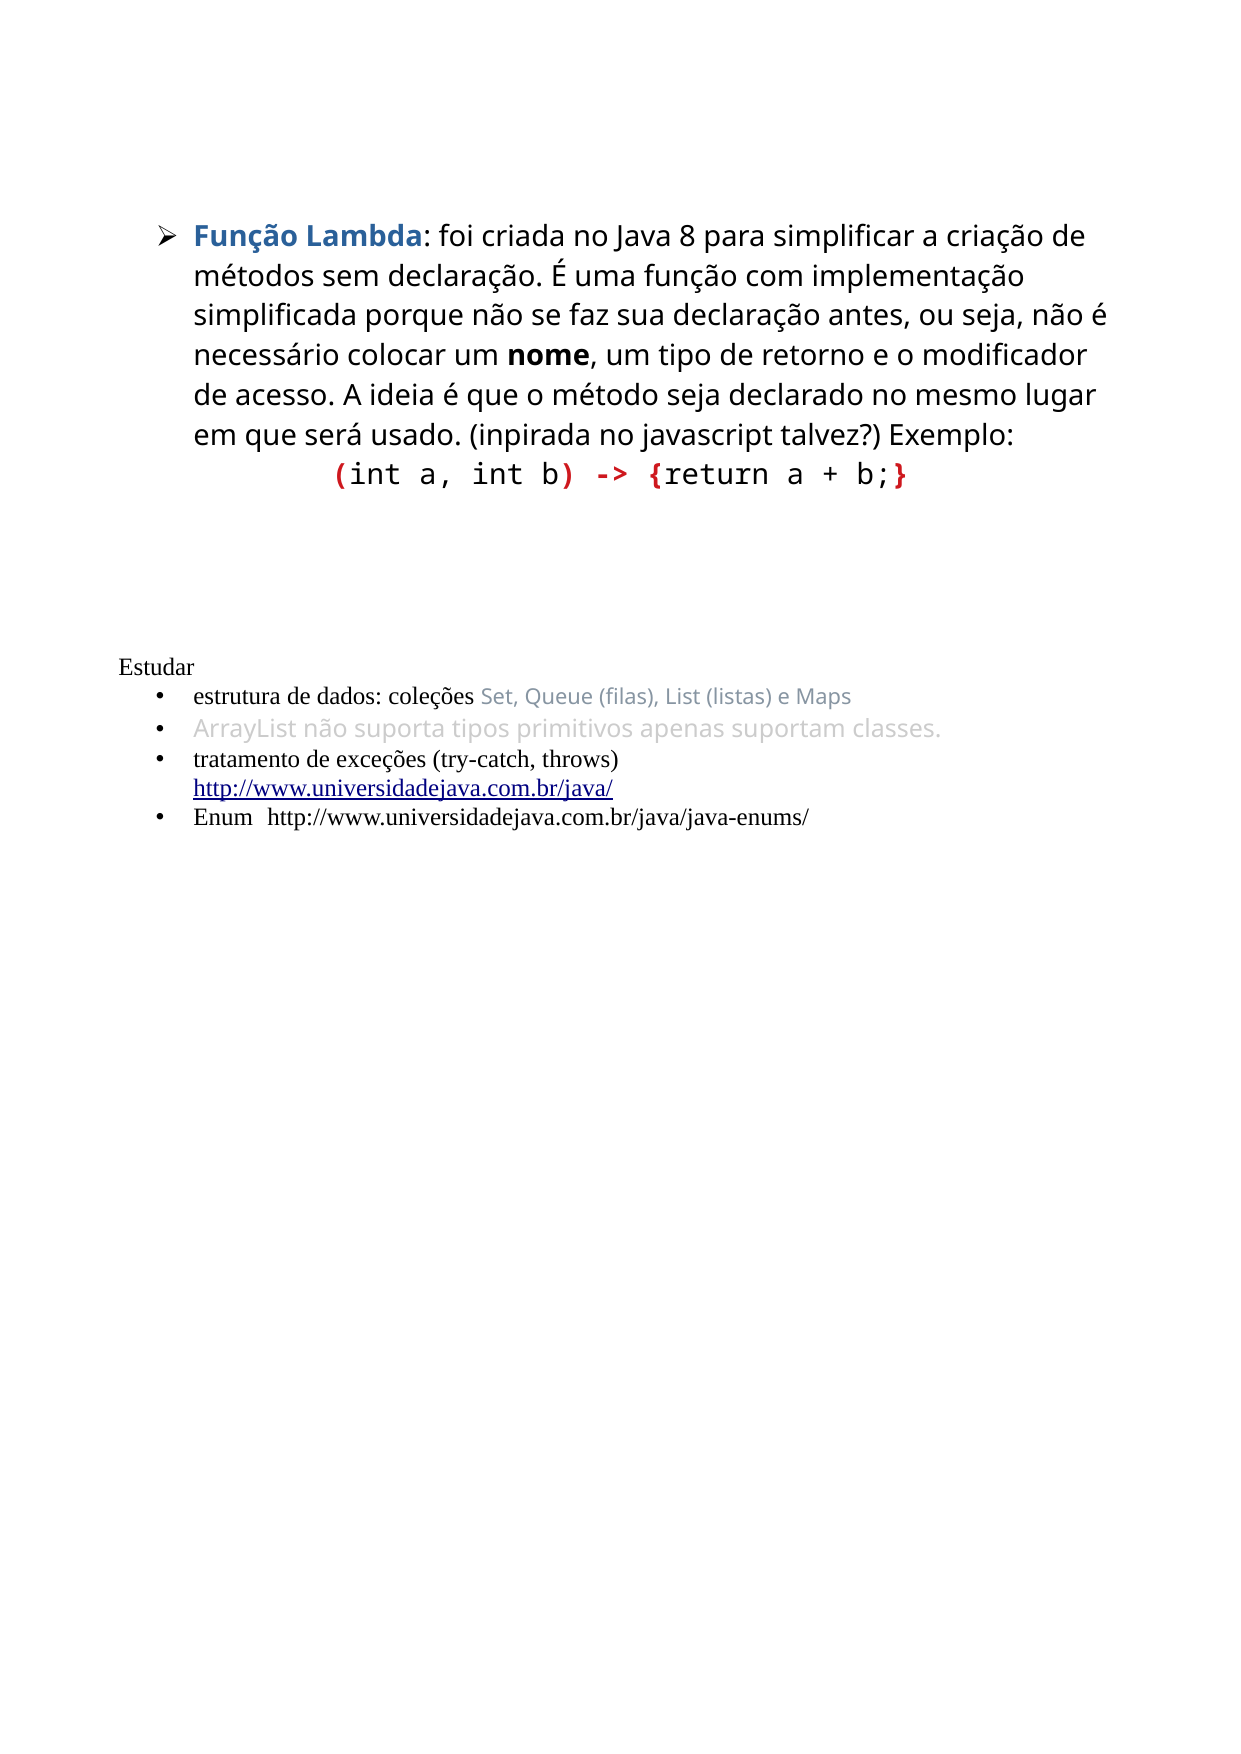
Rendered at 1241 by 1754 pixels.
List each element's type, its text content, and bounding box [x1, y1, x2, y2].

list estrutura de dados: coleções Set, Queue (filas), List (listas) e Maps [156, 681, 1122, 710]
text (int a, int b) -> {return a + b;} [118, 453, 1122, 493]
list Função Lambda: foi criada no Java 8 para simplificar a criação de métodos sem declaração. É uma função com implementação simplificada porque não se faz sua declaração antes, ou seja, não é necessário colocar um nome, um tipo de retorno e o modificador de acesso. A ideia é que o método seja declarado no mesmo lugar em que será usado. (inpirada no javascript talvez?) Exemplo: [156, 215, 1122, 453]
list Enum http://www.universidadejava.com.br/java/java-enums/ [156, 802, 1122, 831]
list tratamento de exceções (try-catch, throws) http://www.universidadejava.com.br/java/ [156, 744, 1122, 802]
text Estudar [118, 652, 1122, 681]
list ArrayList não suporta tipos primitivos apenas suportam classes. [156, 710, 1122, 744]
